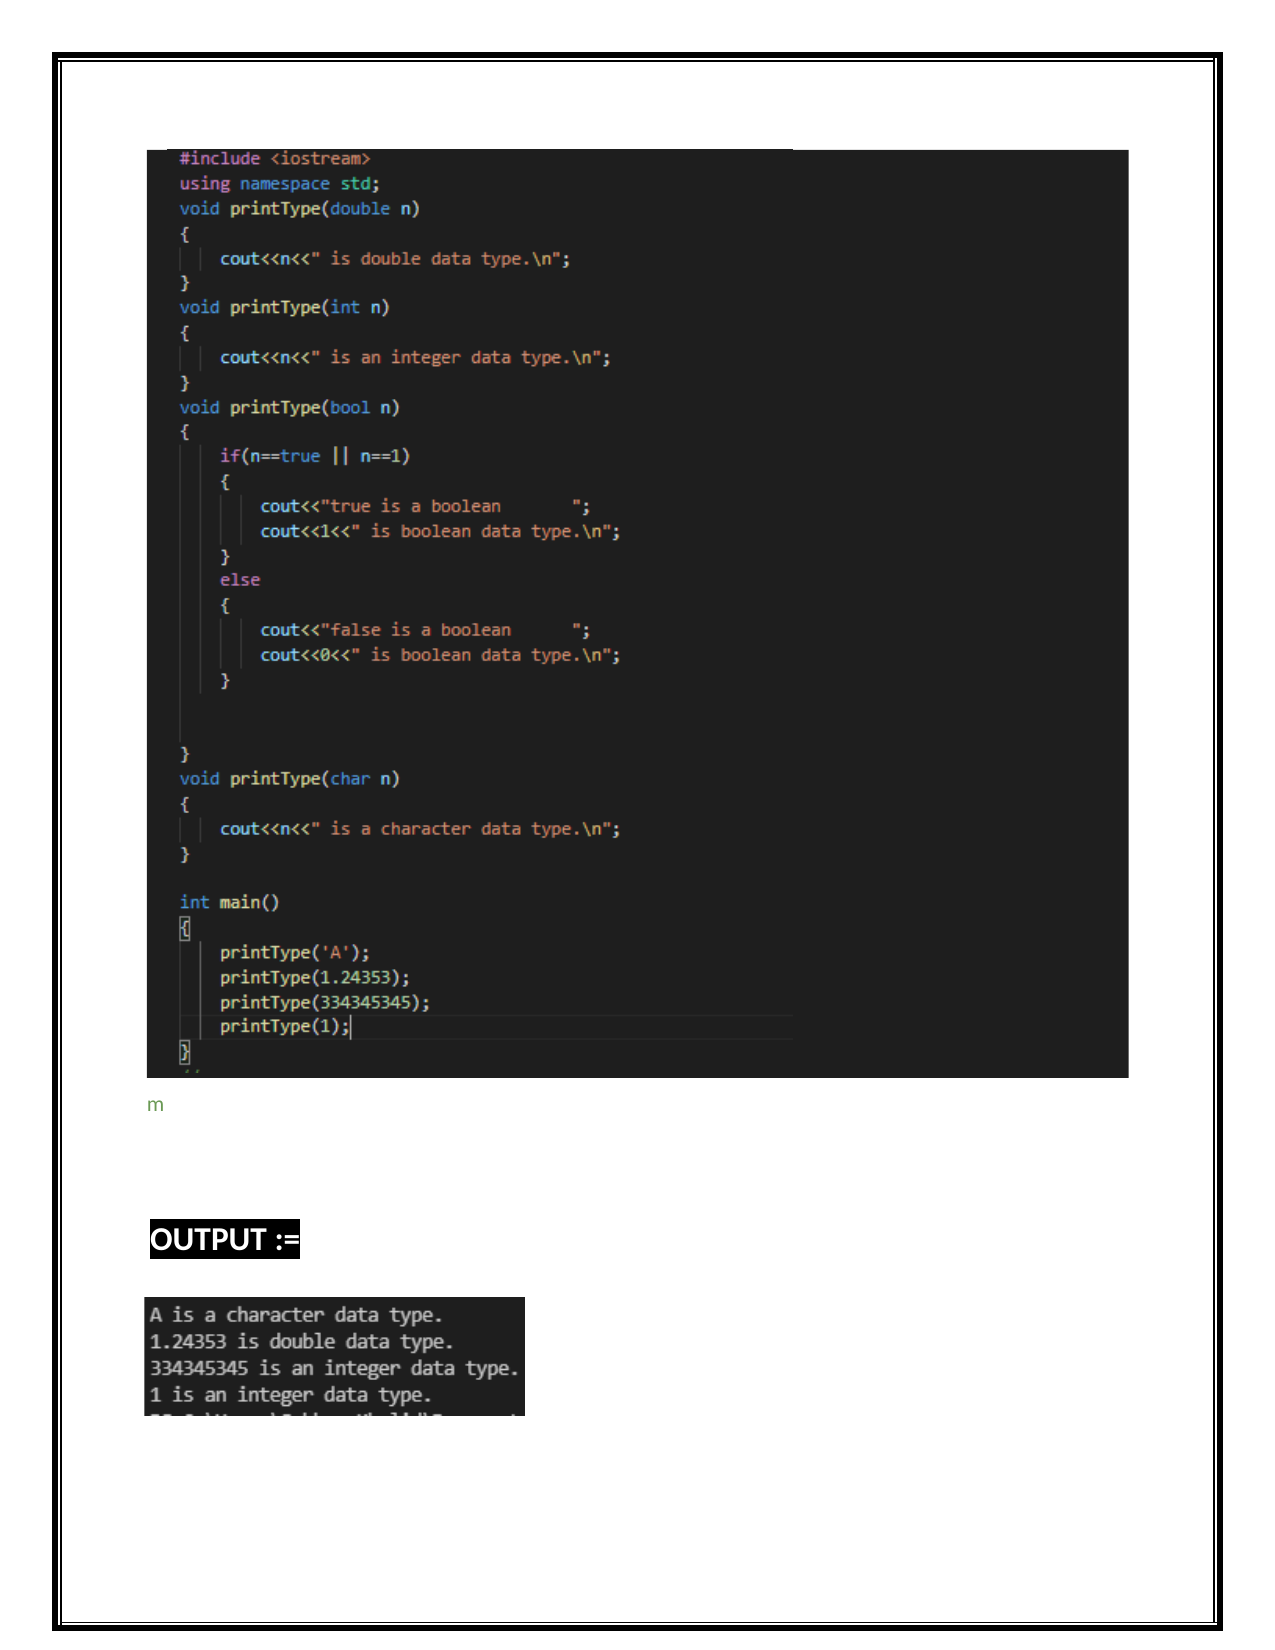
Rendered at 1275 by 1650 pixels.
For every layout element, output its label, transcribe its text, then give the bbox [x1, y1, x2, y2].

picture [167, 149, 793, 1073]
text OUTPUT := [150, 1218, 1204, 1259]
picture [144, 1297, 525, 1416]
